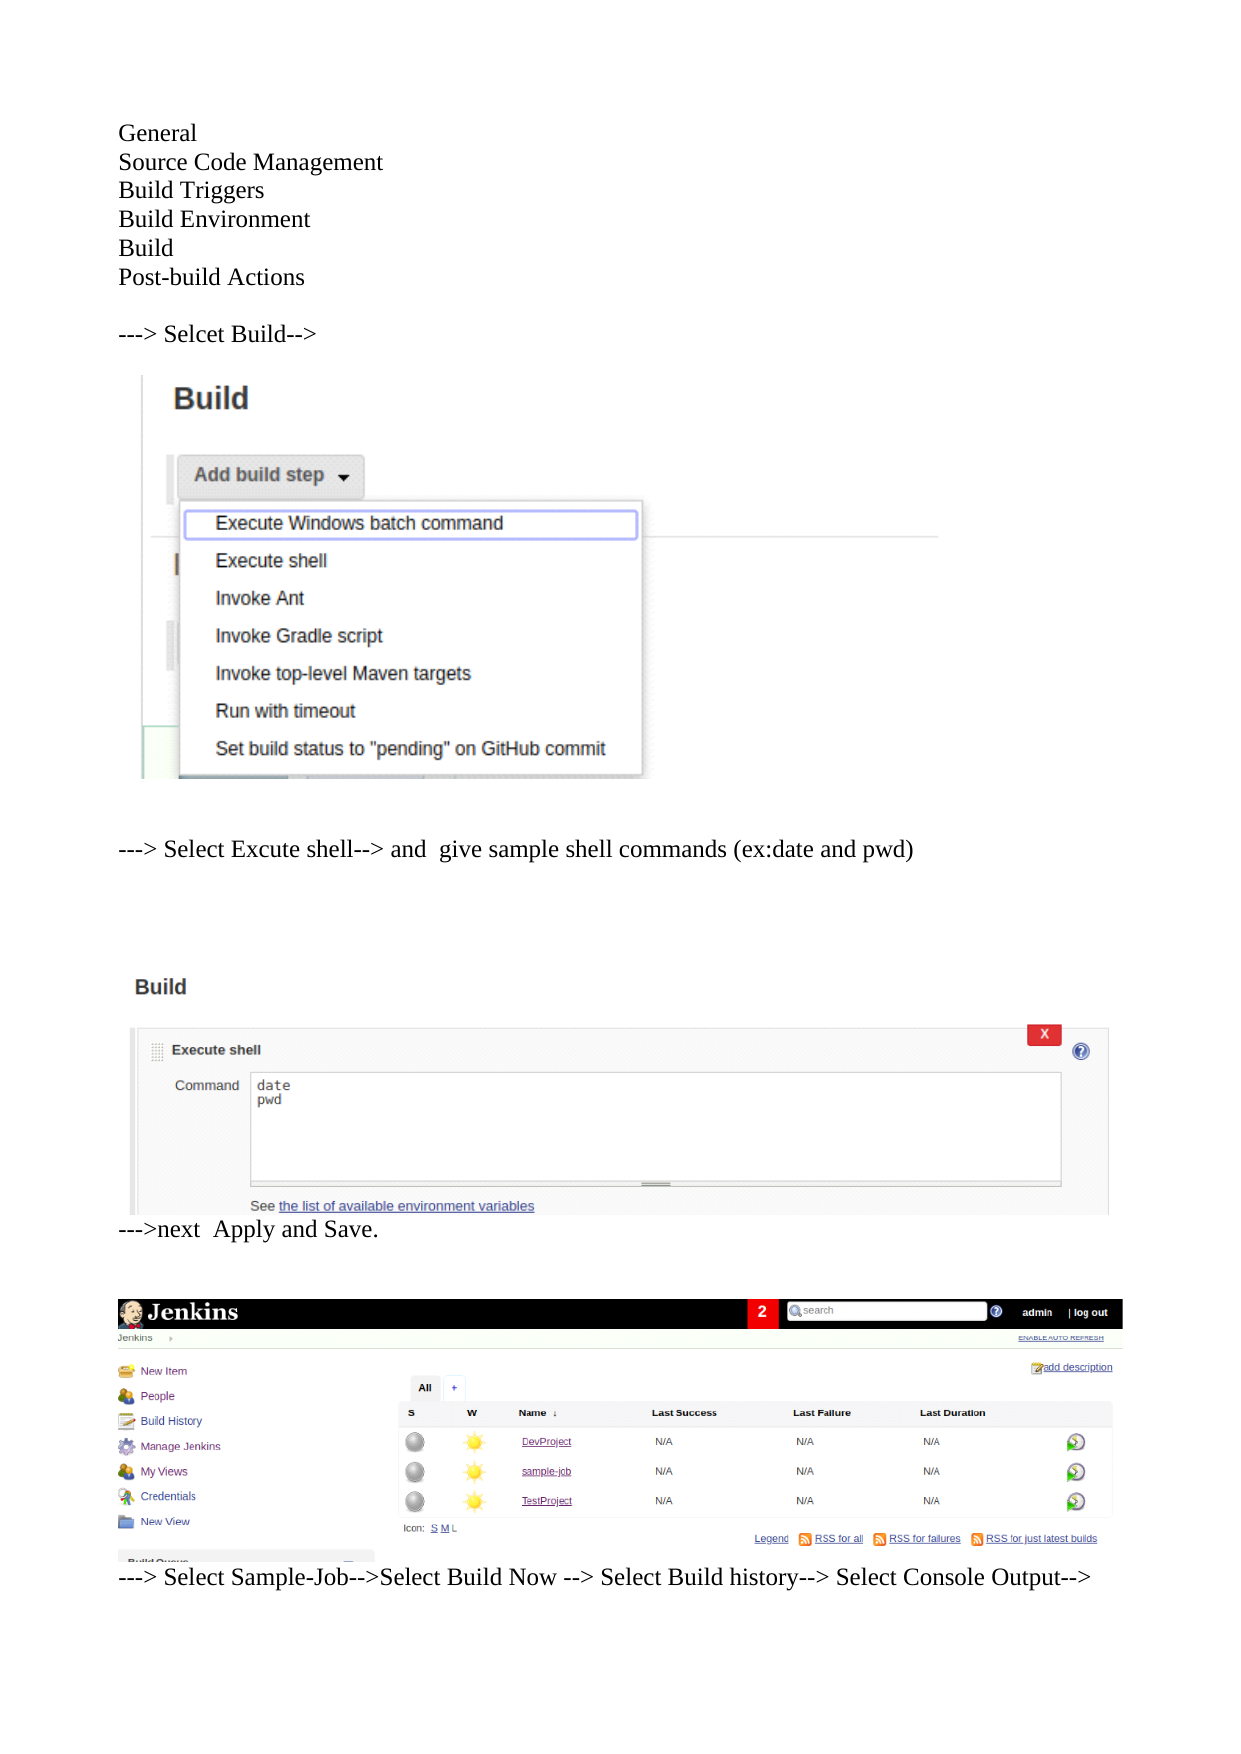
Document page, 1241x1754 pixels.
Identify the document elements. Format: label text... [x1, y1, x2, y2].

text ---> Selcet Build--> [118, 319, 1122, 347]
text --->next Apply and Save. [118, 1215, 1122, 1243]
text Build [118, 233, 1122, 262]
text ---> Select Excute shell--> and give sample shell commands (ex:date and pwd) [118, 834, 1122, 863]
text ---> Select Sample-Job-->Select Build Now --> Select Build history--> Select Console Output--> [118, 1562, 1122, 1591]
text Build Triggers [118, 176, 1122, 204]
text Post-build Actions [118, 262, 1122, 291]
text Source Code Management [118, 147, 1122, 176]
text General [118, 118, 1122, 147]
text Build Environment [118, 204, 1122, 233]
